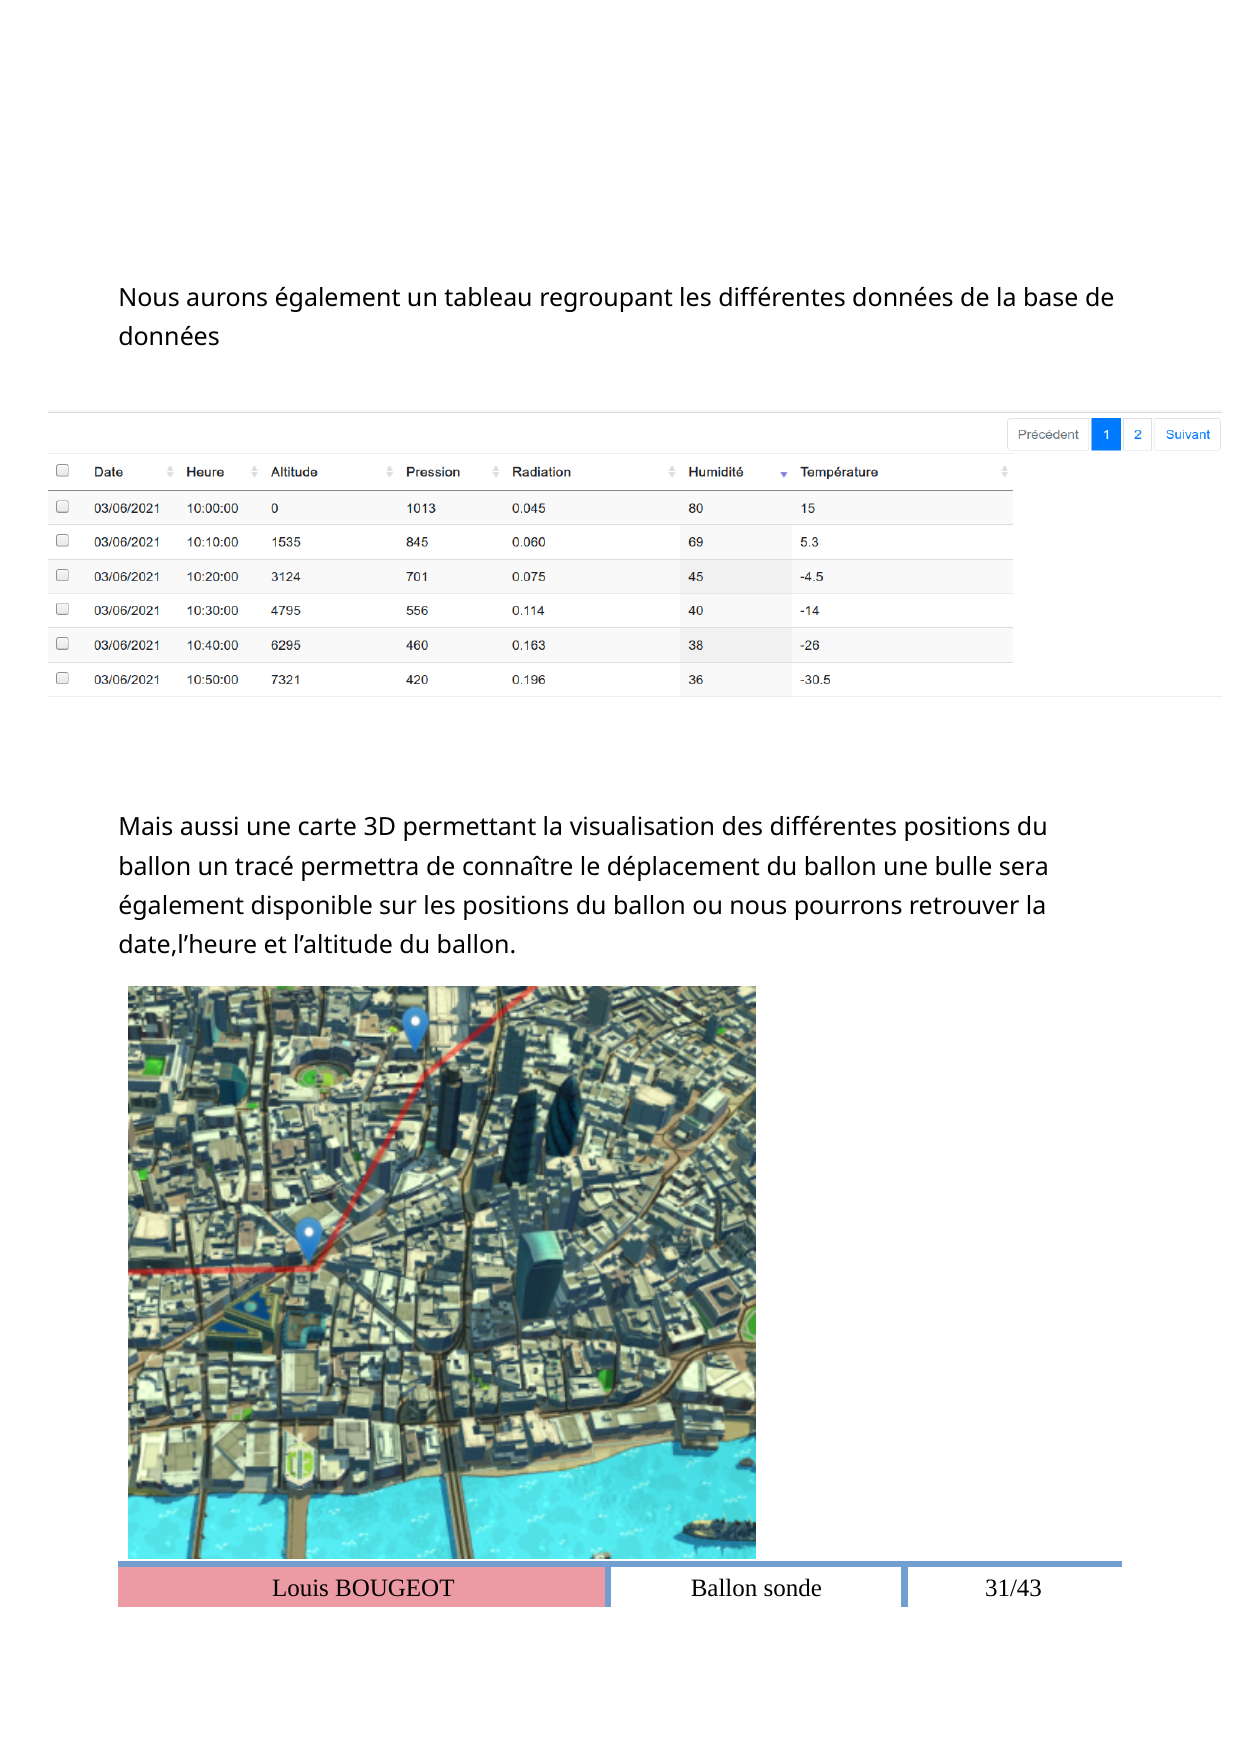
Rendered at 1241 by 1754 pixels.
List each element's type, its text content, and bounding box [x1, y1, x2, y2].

text Nous aurons également un tableau regroupant les différentes données de la base de données [118, 279, 1122, 353]
text Mais aussi une carte 3D permettant la visualisation des différentes positions du ballon un tracé permettra de connaître le déplacement du ballon une bulle sera également disponible sur les positions du ballon ou nous pourrons retrouver la date,l’heure et l’altitude du ballon. [118, 809, 1122, 961]
picture [128, 986, 756, 1559]
picture [46, 410, 1223, 697]
